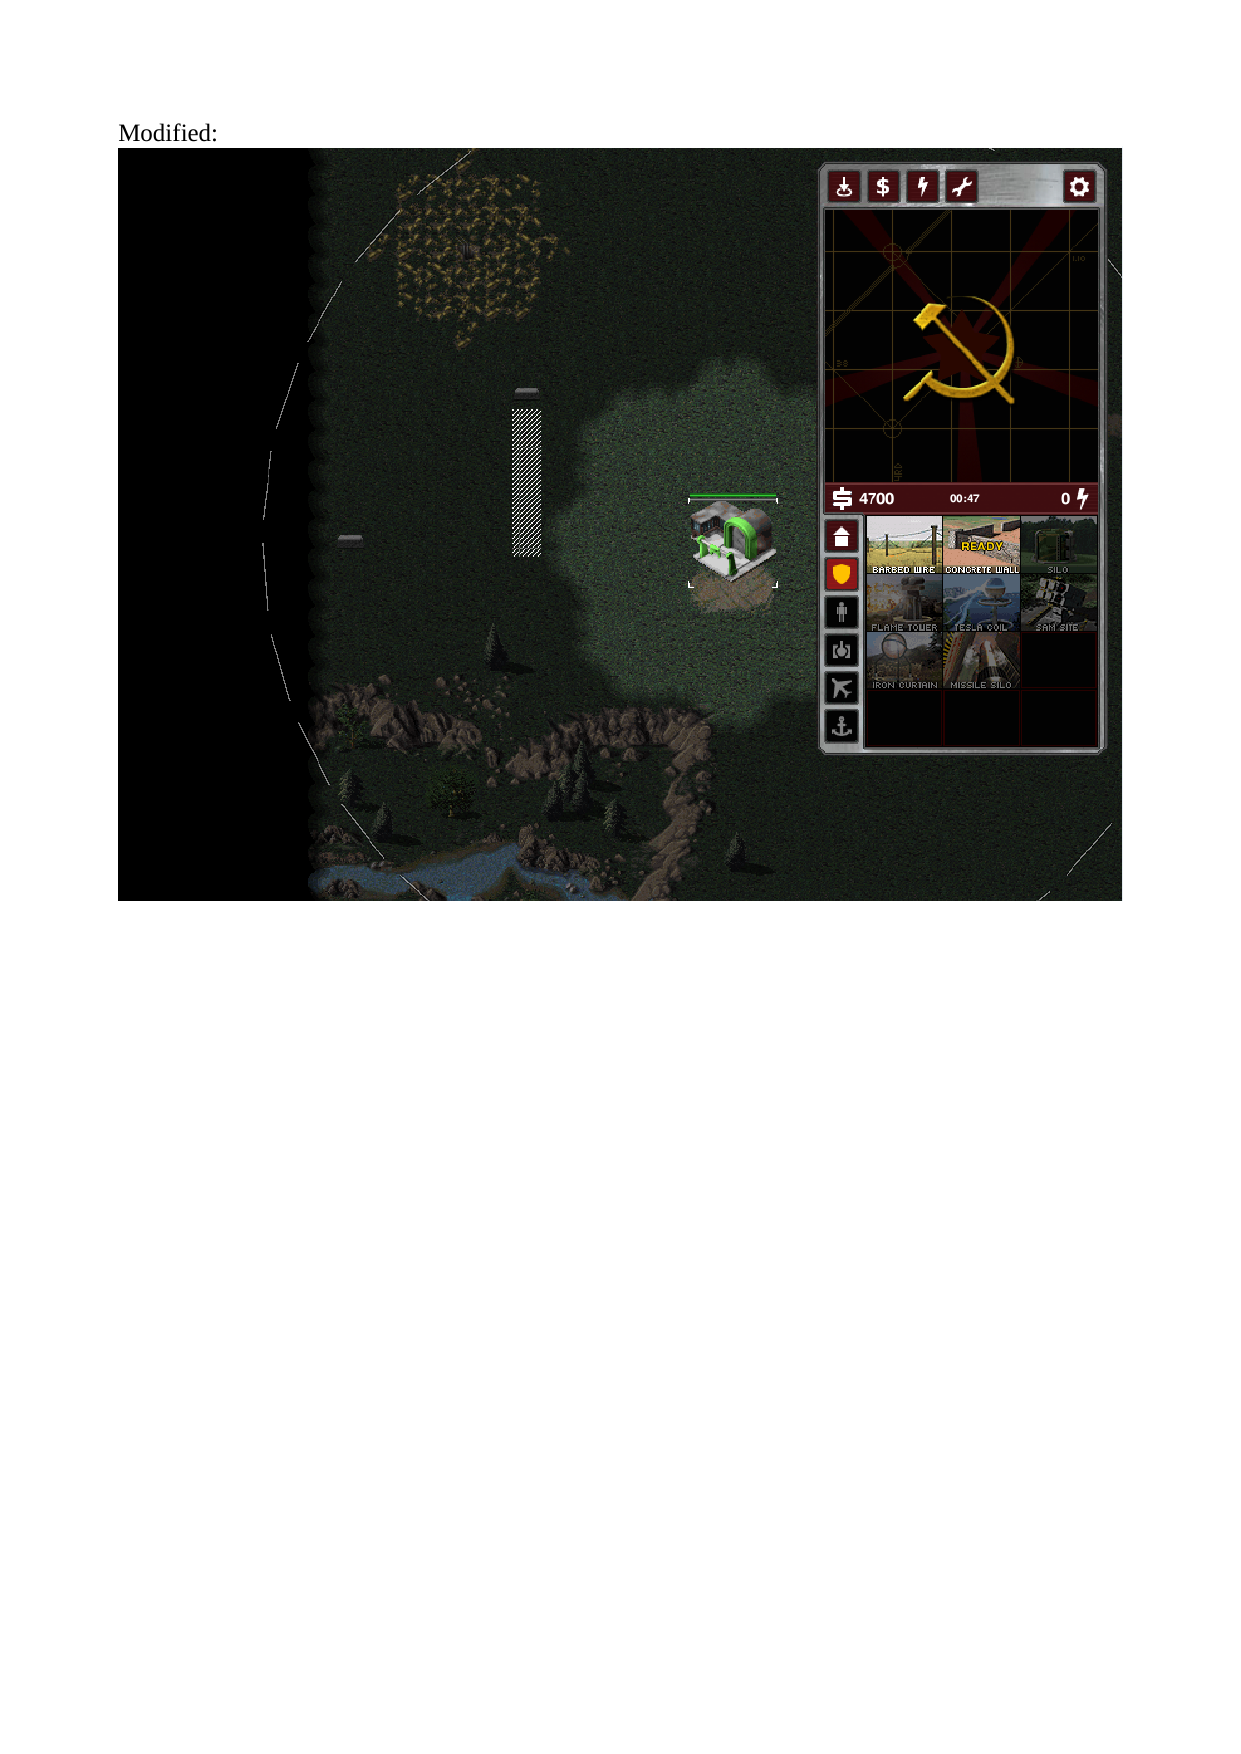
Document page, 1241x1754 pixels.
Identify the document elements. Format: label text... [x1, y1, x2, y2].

picture [118, 146, 1123, 901]
text Modified: [118, 118, 1122, 146]
